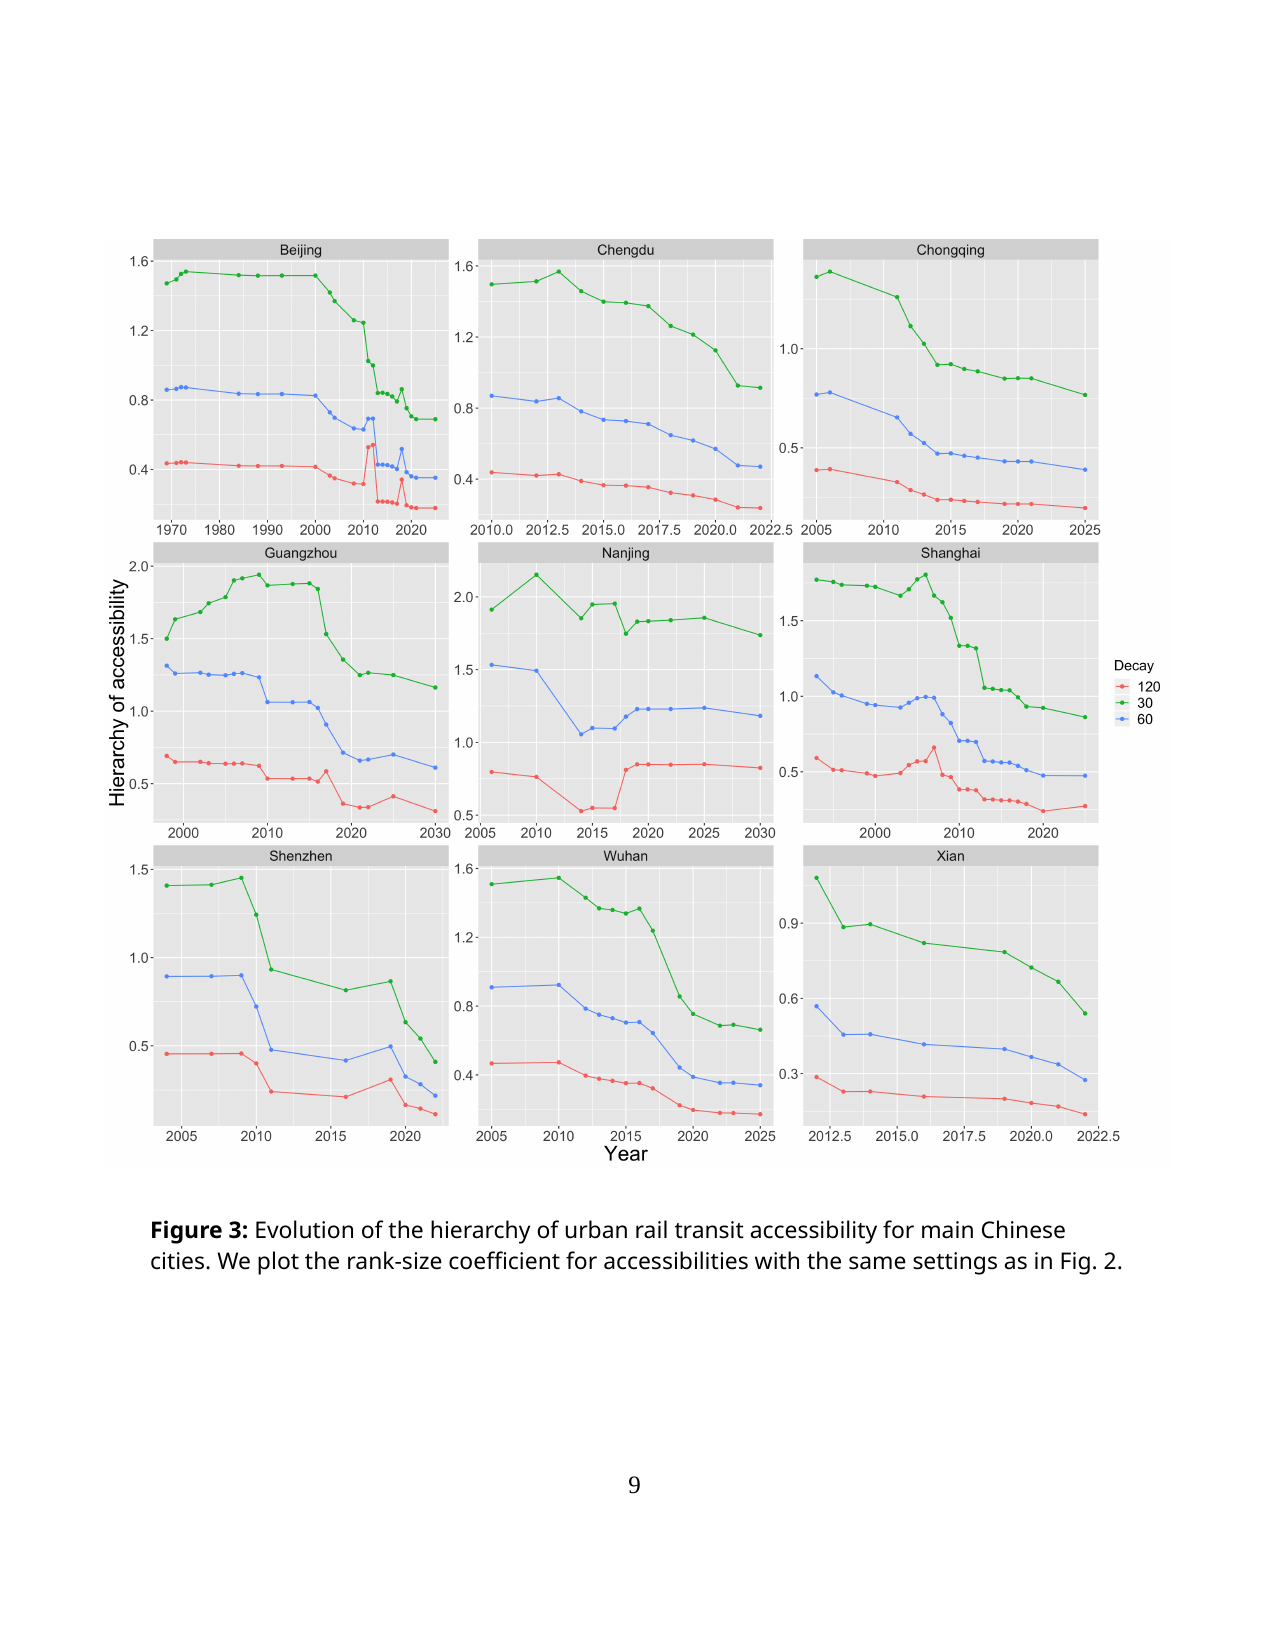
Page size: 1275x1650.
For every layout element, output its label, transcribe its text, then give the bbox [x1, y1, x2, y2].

text Figure 3: Evolution of the hierarchy of urban rail transit accessibility for main Chinese cities. We plot the rank-size coefficient for accessibilities with the same settings as in Fig. 2. [150, 1214, 1125, 1276]
picture [104, 234, 1171, 1168]
